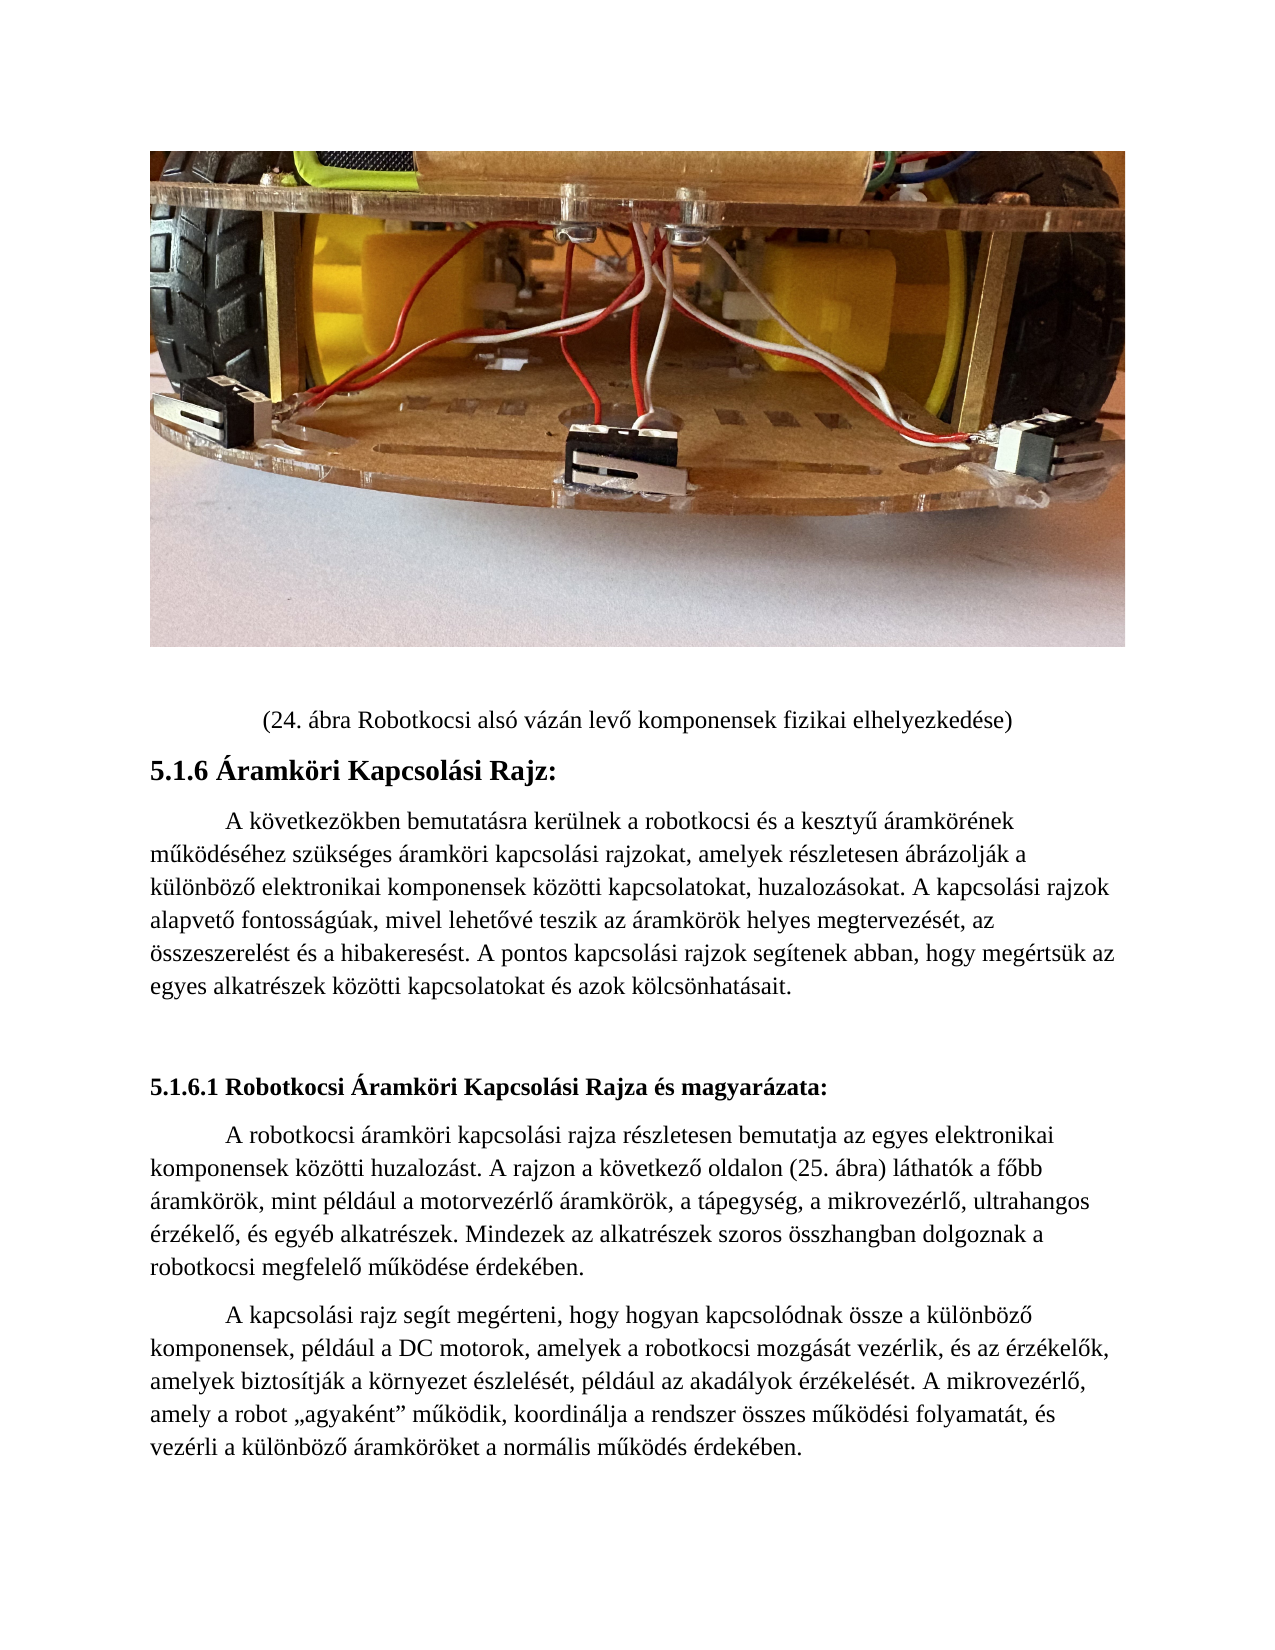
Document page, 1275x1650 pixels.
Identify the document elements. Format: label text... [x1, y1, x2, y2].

text A következökben bemutatásra kerülnek a robotkocsi és a kesztyű áramkörének működéséhez szükséges áramköri kapcsolási rajzokat, amelyek részletesen ábrázolják a különböző elektronikai komponensek közötti kapcsolatokat, huzalozásokat. A kapcsolási rajzok alapvető fontosságúak, mivel lehetővé teszik az áramkörök helyes megtervezését, az összeszerelést és a hibakeresést. A pontos kapcsolási rajzok segítenek abban, hogy megértsük az egyes alkatrészek közötti kapcsolatokat és azok kölcsönhatásait. [150, 806, 1125, 1000]
text 5.1.6 Áramköri Kapcsolási Rajz: [150, 753, 1125, 786]
picture [150, 151, 1125, 647]
text 5.1.6.1 Robotkocsi Áramköri Kapcsolási Rajza és magyarázata: [150, 1072, 1125, 1101]
text A kapcsolási rajz segít megérteni, hogy hogyan kapcsolódnak össze a különböző komponensek, például a DC motorok, amelyek a robotkocsi mozgását vezérlik, és az érzékelők, amelyek biztosítják a környezet észlelését, például az akadályok érzékelését. A mikrovezérlő, amely a robot „agyaként” működik, koordinálja a rendszer összes működési folyamatát, és vezérli a különböző áramköröket a normális működés érdekében. [150, 1300, 1125, 1461]
text A robotkocsi áramköri kapcsolási rajza részletesen bemutatja az egyes elektronikai komponensek közötti huzalozást. A rajzon a következő oldalon (25. ábra) láthatók a főbb áramkörök, mint például a motorvezérlő áramkörök, a tápegység, a mikrovezérlő, ultrahangos érzékelő, és egyéb alkatrészek. Mindezek az alkatrészek szoros összhangban dolgoznak a robotkocsi megfelelő működése érdekében. [150, 1120, 1125, 1281]
text (24. ábra Robotkocsi alsó vázán levő komponensek fizikai elhelyezkedése) [150, 705, 1125, 734]
